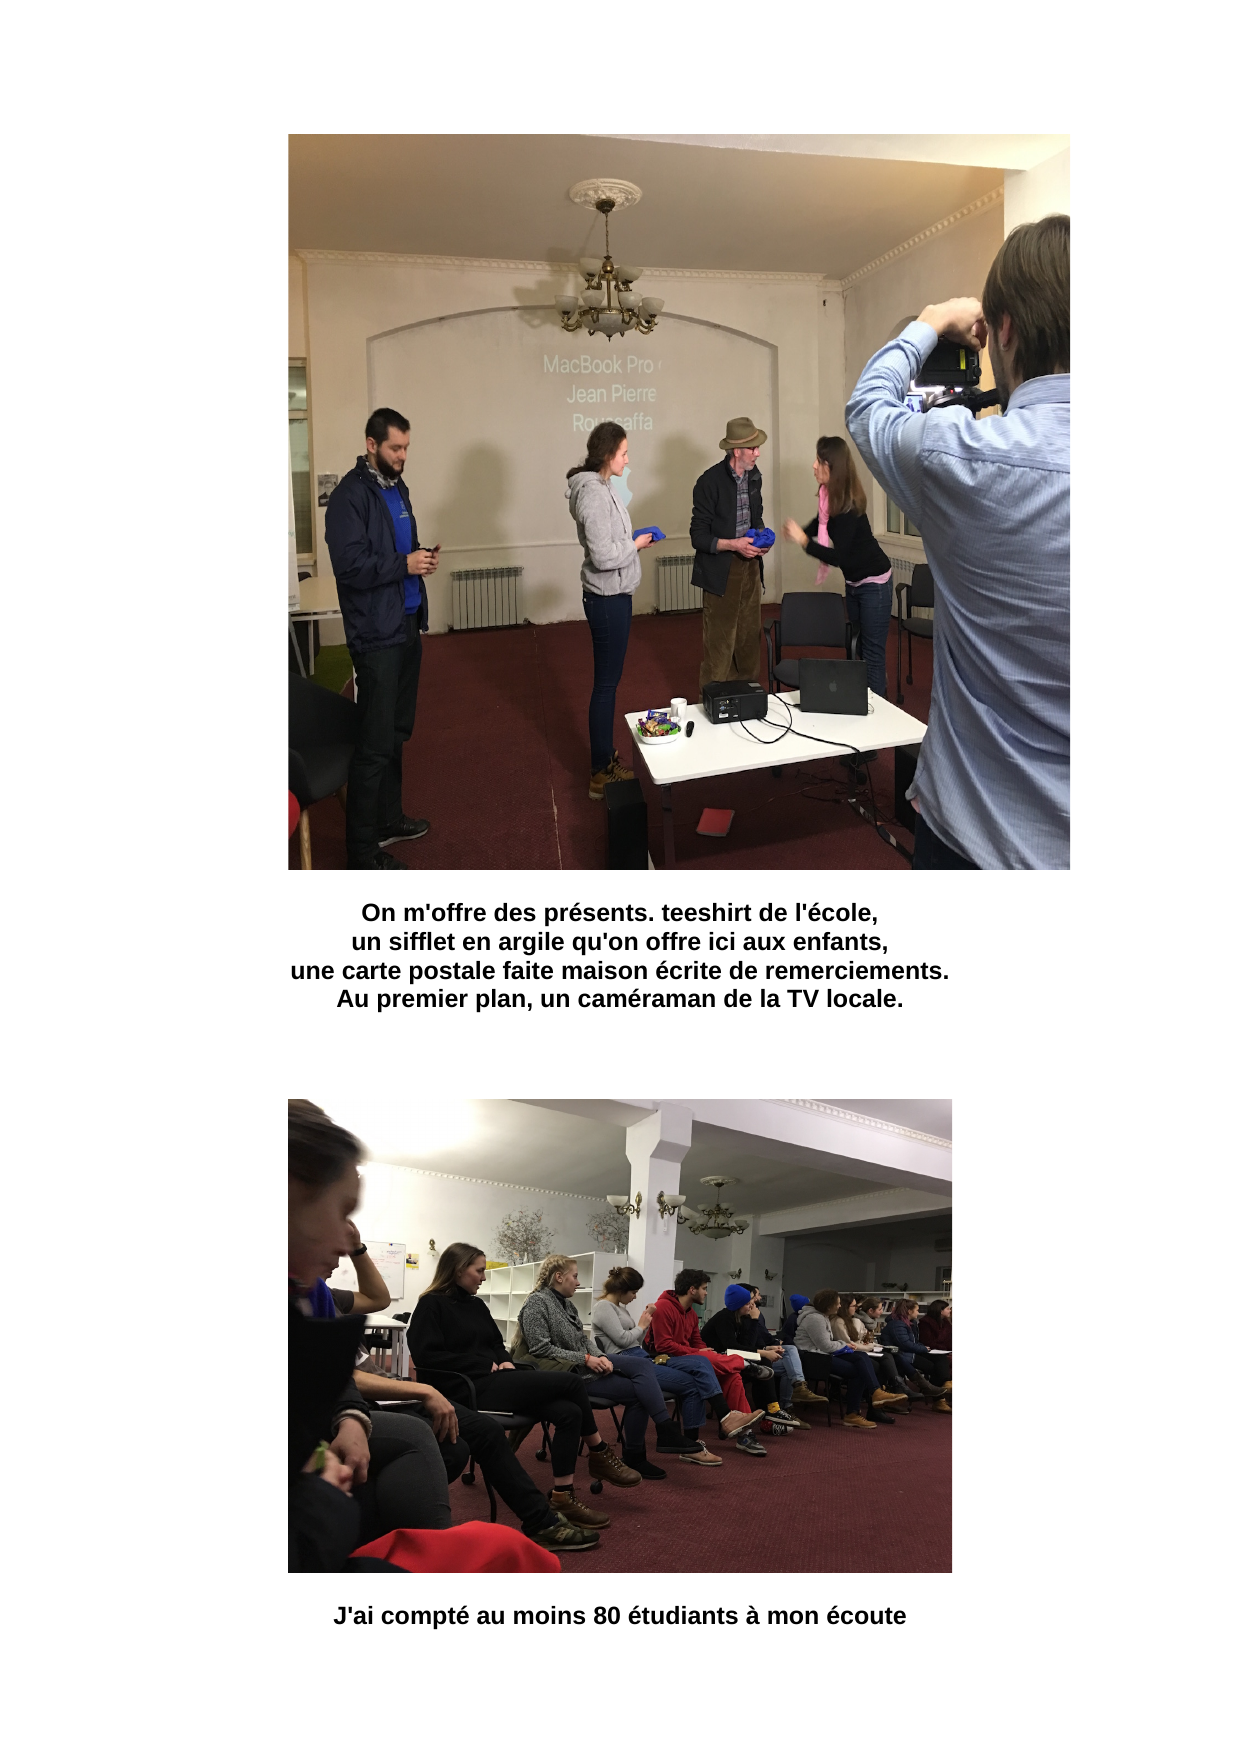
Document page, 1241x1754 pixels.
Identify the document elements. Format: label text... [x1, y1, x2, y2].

picture [288, 134, 1071, 870]
text Au premier plan, un caméraman de la TV locale. [118, 984, 1122, 1013]
text J'ai compté au moins 80 étudiants à mon écoute [118, 1601, 1122, 1630]
text un sifflet en argile qu'on offre ici aux enfants, [118, 927, 1122, 956]
picture [288, 1099, 953, 1573]
text On m'offre des présents. teeshirt de l'école, [118, 898, 1122, 927]
text une carte postale faite maison écrite de remerciements. [118, 956, 1122, 984]
